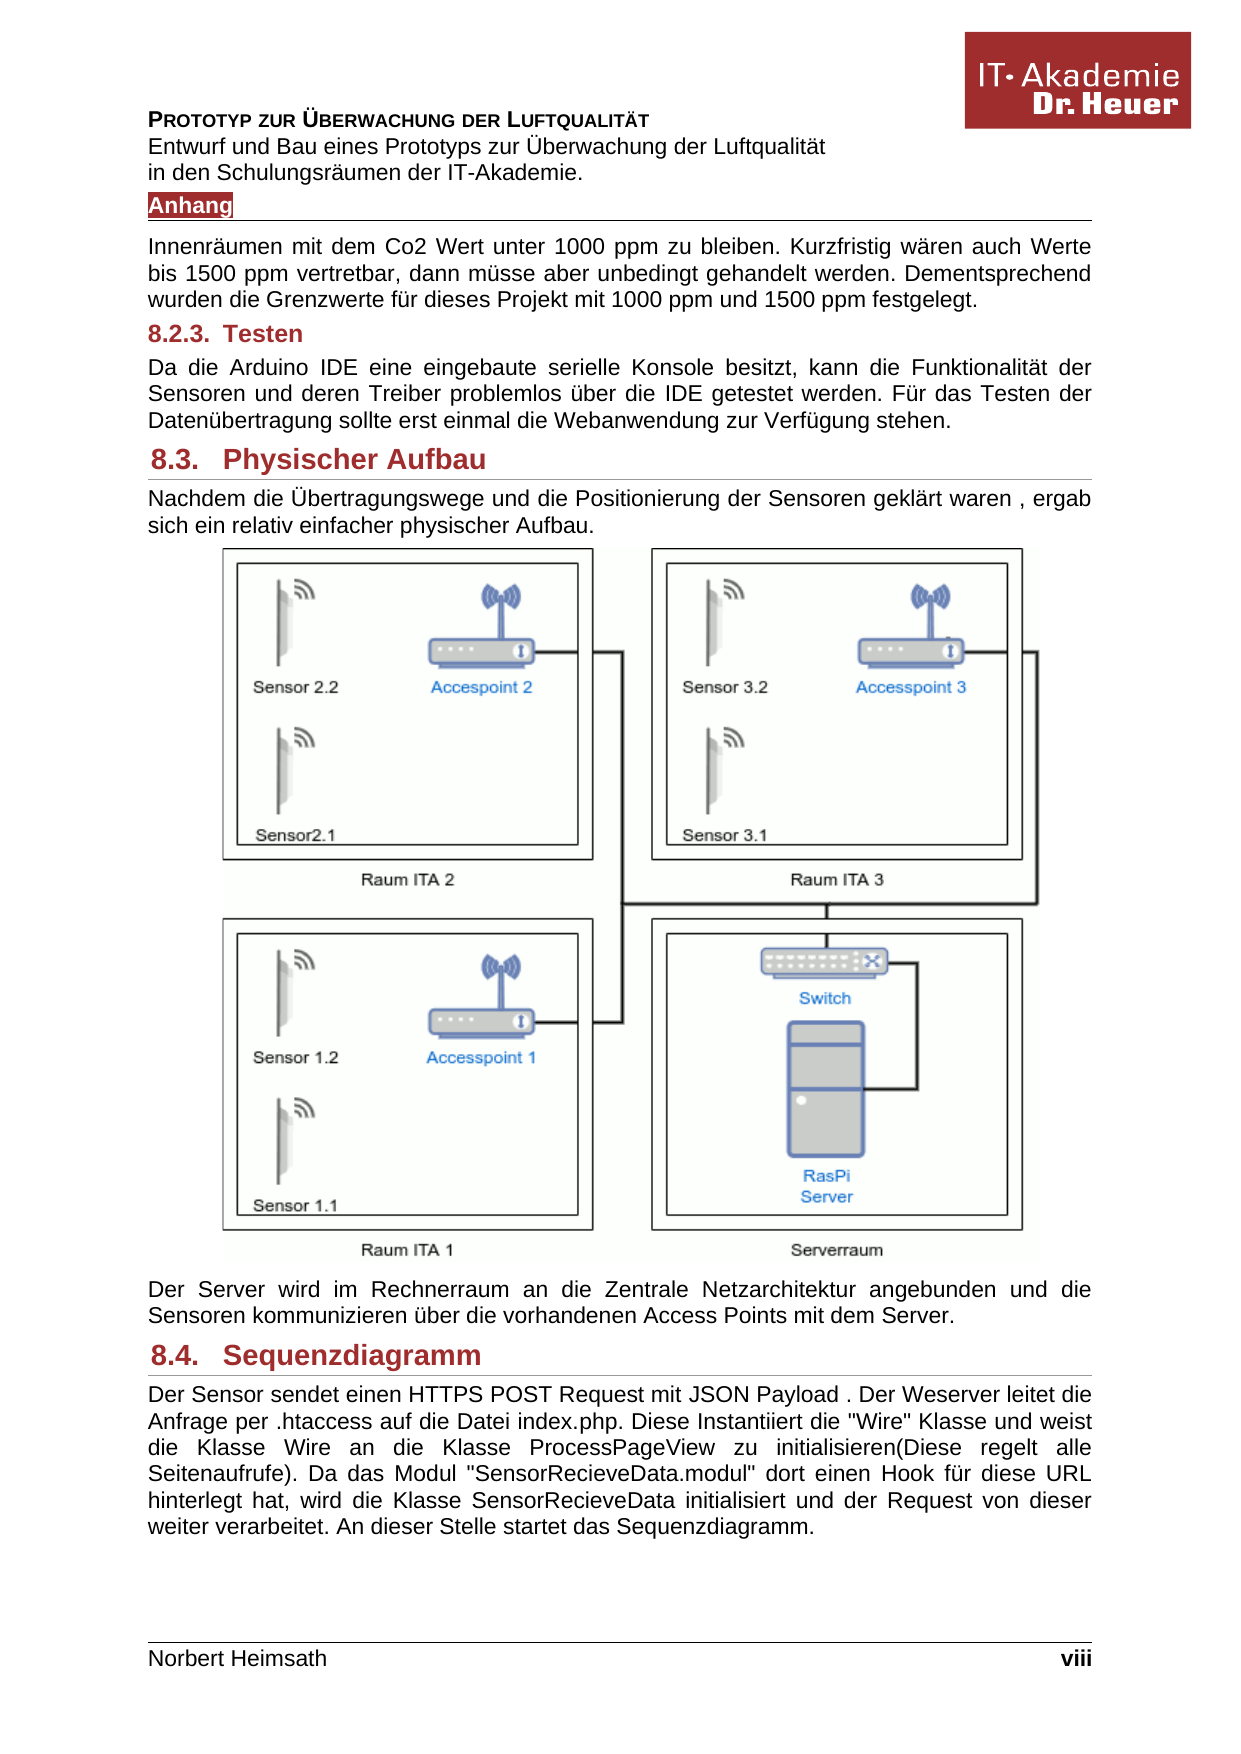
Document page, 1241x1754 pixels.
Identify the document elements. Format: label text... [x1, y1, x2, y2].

picture [222, 548, 1041, 1262]
text Da die Arduino IDE eine eingebaute serielle Konsole besitzt, kann die Funktionalität der Sensoren und deren Treiber problemlos über die IDE getestet werden. Für das Testen der Datenübertragung sollte erst einmal die Webanwendung zur Verfügung stehen. [148, 354, 1092, 433]
subtitle Testen [148, 319, 1092, 347]
subtitle Physischer Aufbau [148, 439, 1092, 479]
text Innenräumen mit dem Co2 Wert unter 1000 ppm zu bleiben. Kurzfristig wären auch Werte bis 1500 ppm vertretbar, dann müsse aber unbedingt gehandelt werden. Dementsprechend wurden die Grenzwerte für dieses Projekt mit 1000 ppm und 1500 ppm festgelegt. [148, 233, 1092, 312]
text Nachdem die Übertragungswege und die Positionierung der Sensoren geklärt waren , ergab sich ein relativ einfacher physischer Aufbau. [148, 485, 1092, 538]
text Der Server wird im Rechnerraum an die Zentrale Netzarchitektur angebunden und die Sensoren kommunizieren über die vorhandenen Access Points mit dem Server. [148, 1276, 1092, 1329]
subtitle Sequenzdiagramm [148, 1335, 1092, 1375]
text Der Sensor sendet einen HTTPS POST Request mit JSON Payload . Der Weserver leitet die Anfrage per .htaccess auf die Datei index.php. Diese Instantiiert die "Wire" Klasse und weist die Klasse Wire an die Klasse ProcessPageView zu initialisieren(Diese regelt alle Seitenaufrufe). Da das Modul "SensorRecieveData.modul" dort einen Hook für diese URL hinterlegt hat, wird die Klasse SensorRecieveData initialisiert und der Request von dieser weiter verarbeitet. An dieser Stelle startet das Sequenzdiagramm. [148, 1381, 1092, 1539]
